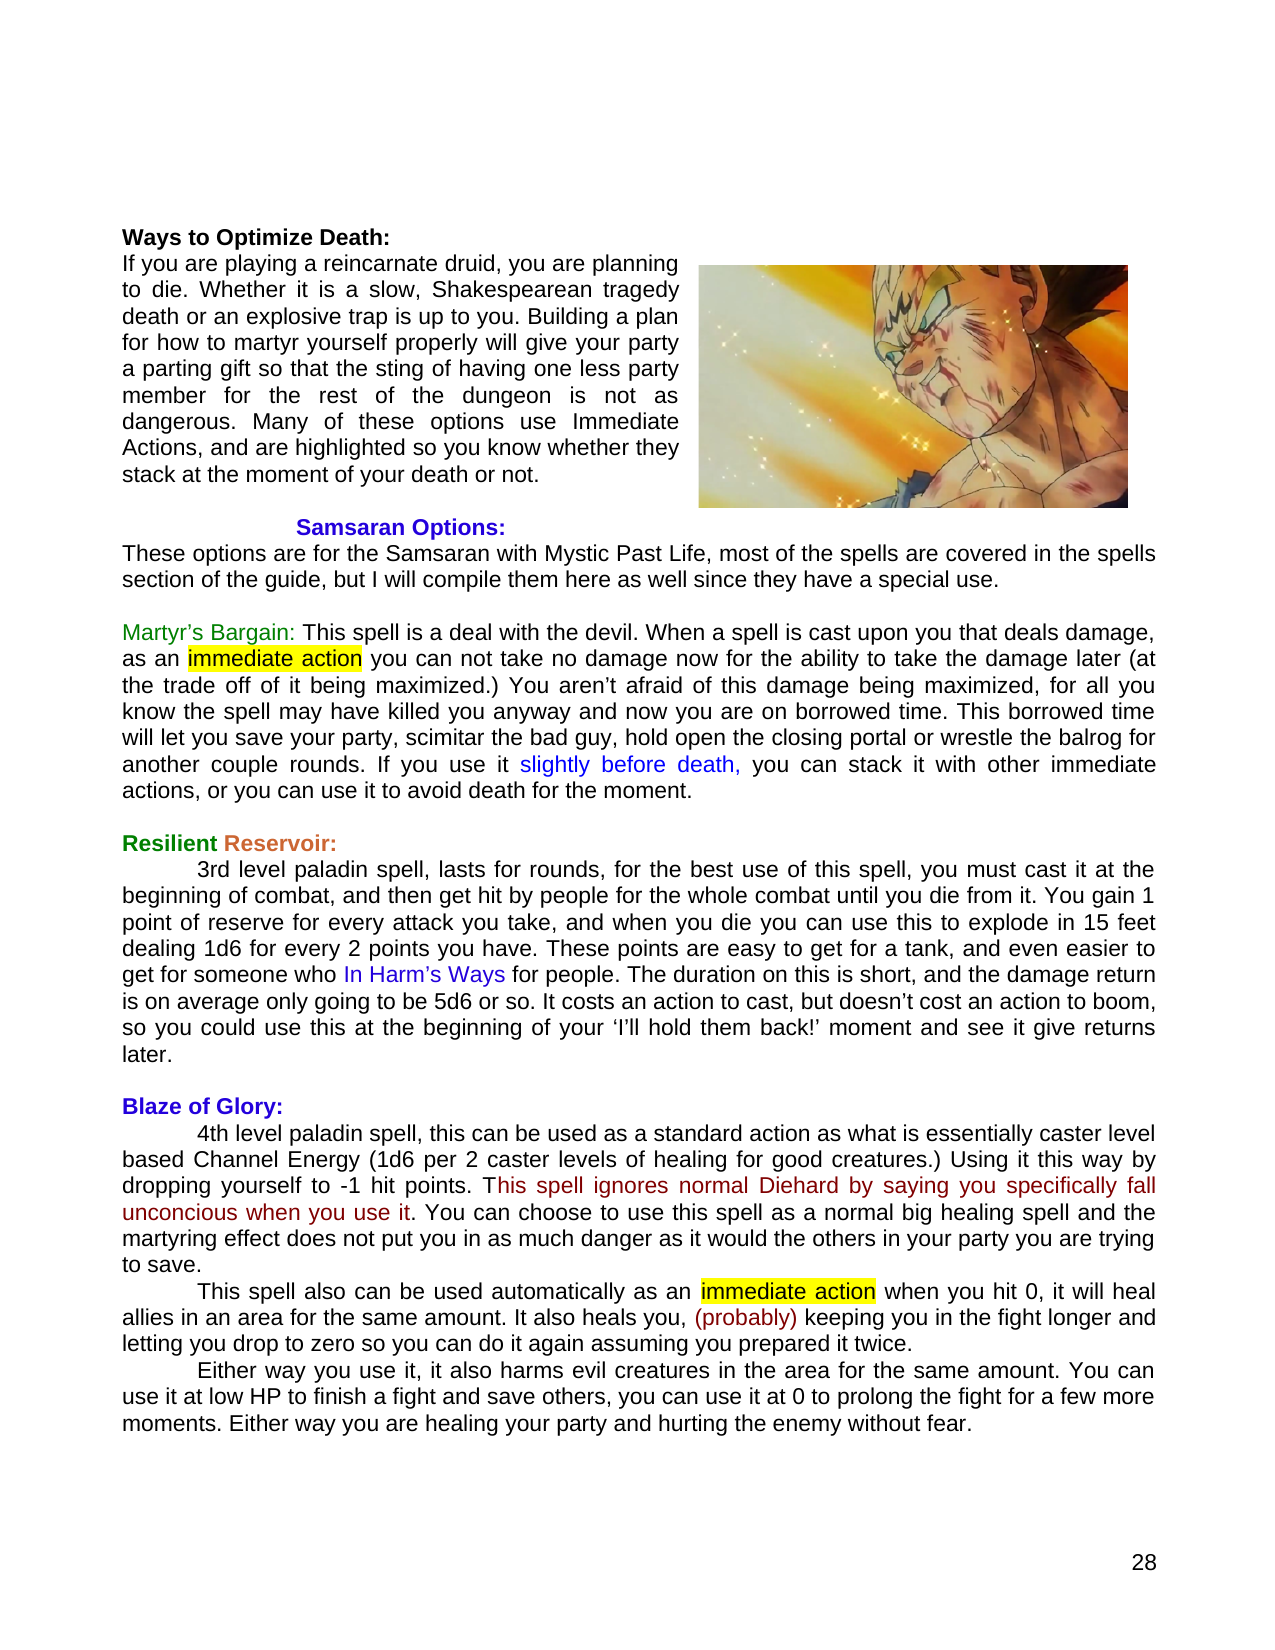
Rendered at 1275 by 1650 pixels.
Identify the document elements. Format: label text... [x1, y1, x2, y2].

text These options are for the Samsaran with Mystic Past Life, most of the spells are covered in the spells section of the guide, but I will compile them here as well since they have a special use. [122, 540, 1157, 592]
text Samsaran Options: [122, 513, 1157, 540]
text Blaze of Glory: [122, 1093, 1157, 1119]
text Ways to Optimize Death: [122, 223, 1157, 250]
text Either way you use it, it also harms evil creatures in the area for the same amount. You can use it at low HP to finish a fight and save others, you can use it at 0 to prolong the fight for a few more moments. Either way you are healing your party and hurting the enemy without fear. [122, 1357, 1157, 1436]
text This spell also can be used automatically as an immediate action when you hit 0, it will heal allies in an area for the same amount. It also heals you, (probably) keeping you in the fight longer and letting you drop to zero so you can do it again assuming you prepared it twice. [122, 1278, 1157, 1357]
text 3rd level paladin spell, lasts for rounds, for the best use of this spell, you must cast it at the beginning of combat, and then get hit by people for the whole combat until you die from it. You gain 1 point of reserve for every attack you take, and when you die you can use this to explode in 15 feet dealing 1d6 for every 2 points you have. These points are easy to get for a tank, and even easier to get for someone who In Harm’s Ways for people. The duration on this is short, and the damage return is on average only going to be 5d6 or so. It costs an action to cast, but doesn’t cost an action to boom, so you could use this at the beginning of your ‘I’ll hold them back!’ moment and see it give returns later. [122, 856, 1157, 1067]
text Martyr’s Bargain: This spell is a deal with the devil. When a spell is cast upon you that deals damage, as an immediate action you can not take no damage now for the ability to take the damage later (at the trade off of it being maximized.) You aren’t afraid of this damage being maximized, for all you know the spell may have killed you anyway and now you are on borrowed time. This borrowed time will let you save your party, scimitar the bad guy, hold open the closing portal or wrestle the balrog for another couple rounds. If you use it slightly before death, you can stack it with other immediate actions, or you can use it to avoid death for the moment. [122, 619, 1157, 803]
text Resilient Reservoir: [122, 830, 1157, 856]
text 4th level paladin spell, this can be used as a standard action as what is essentially caster level based Channel Energy (1d6 per 2 caster levels of healing for good creatures.) Using it this way by dropping yourself to -1 hit points. This spell ignores normal Diehard by saying you specifically fall unconcious when you use it. You can choose to use this spell as a normal big healing spell and the martyring effect does not put you in as much danger as it would the others in your party you are trying to save. [122, 1119, 1157, 1278]
picture [698, 265, 1128, 508]
text If you are playing a reincarnate druid, you are planning to die. Whether it is a slow, Shakespearean tragedy death or an explosive trap is up to you. Building a plan for how to martyr yourself properly will give your party a parting gift so that the sting of having one less party member for the rest of the dungeon is not as dangerous. Many of these options use Immediate Actions, and are highlighted so you know whether they stack at the moment of your death or not. [122, 250, 1157, 487]
